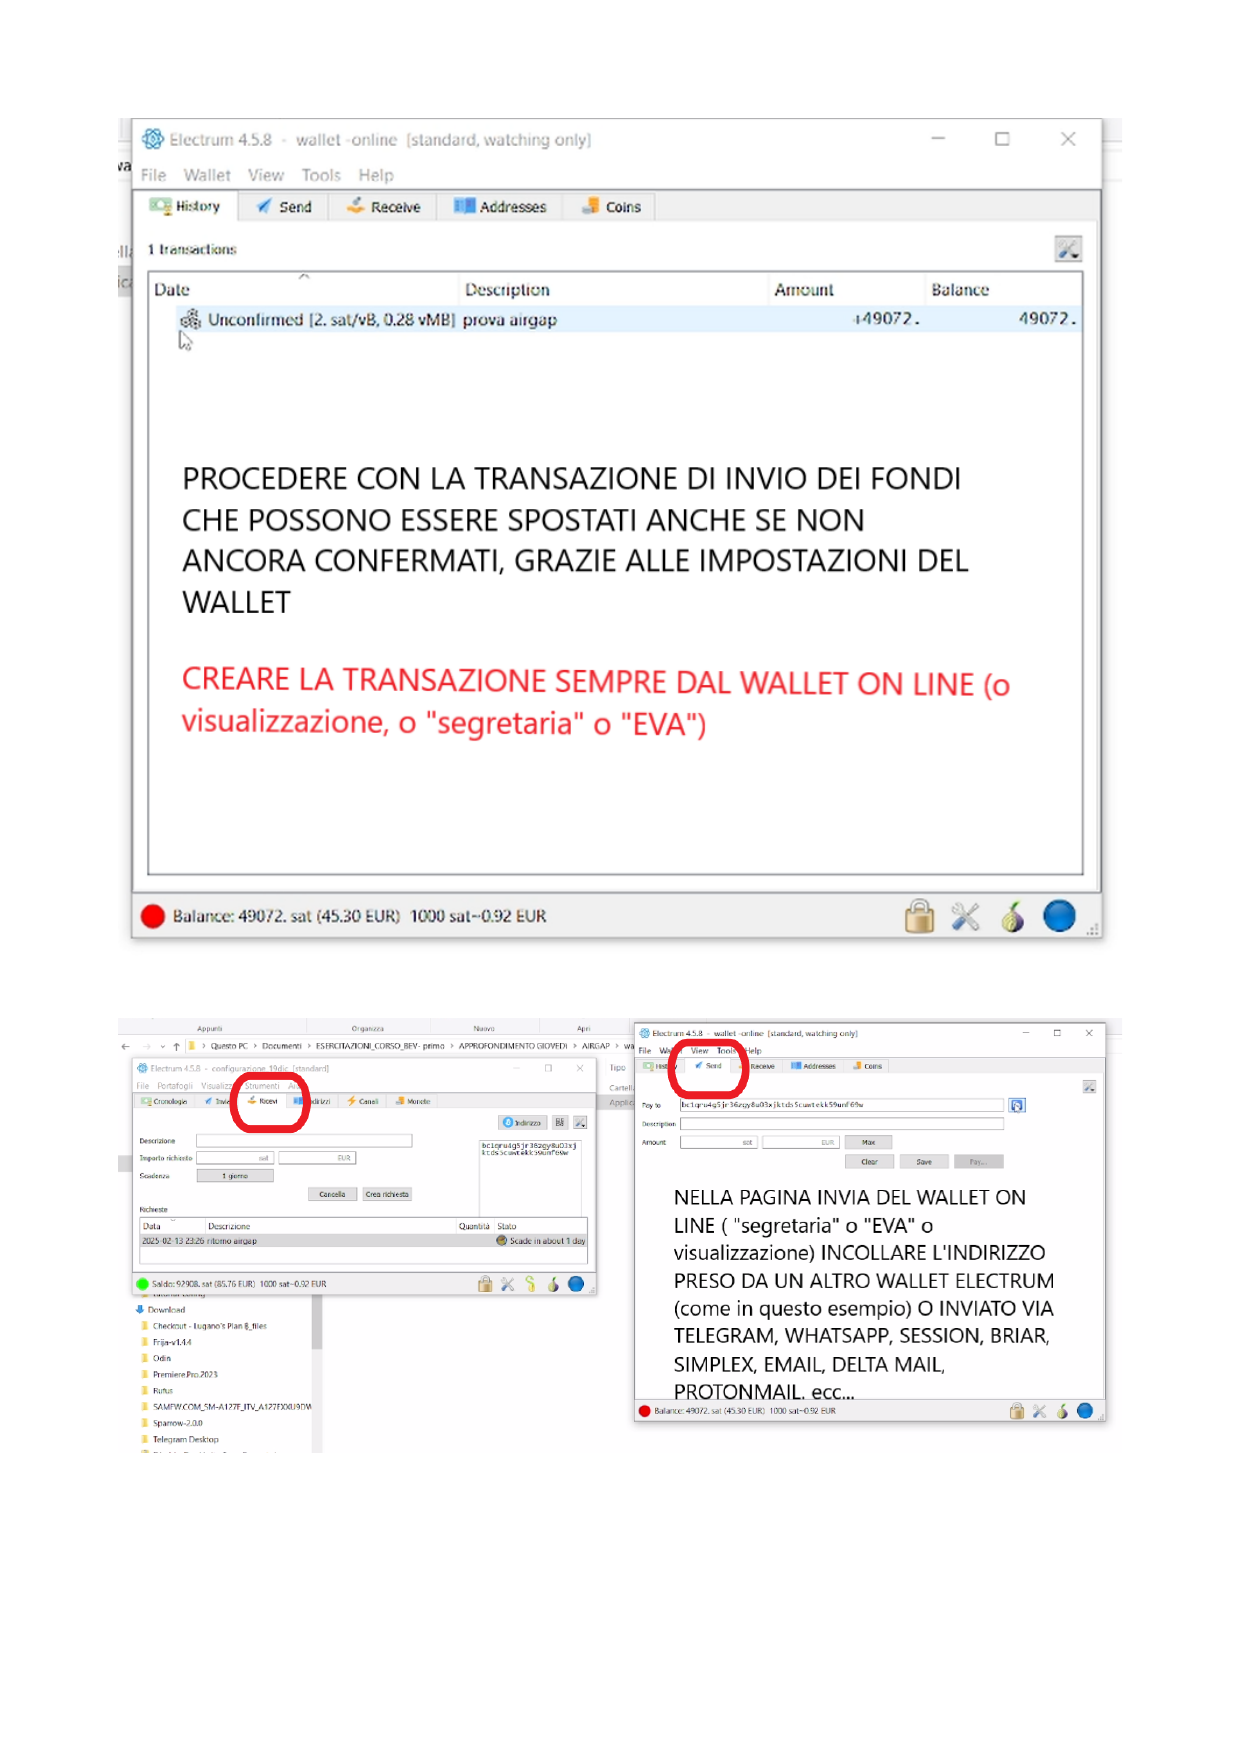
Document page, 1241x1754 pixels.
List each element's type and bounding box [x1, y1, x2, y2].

picture [118, 1018, 1123, 1453]
picture [118, 118, 1123, 974]
